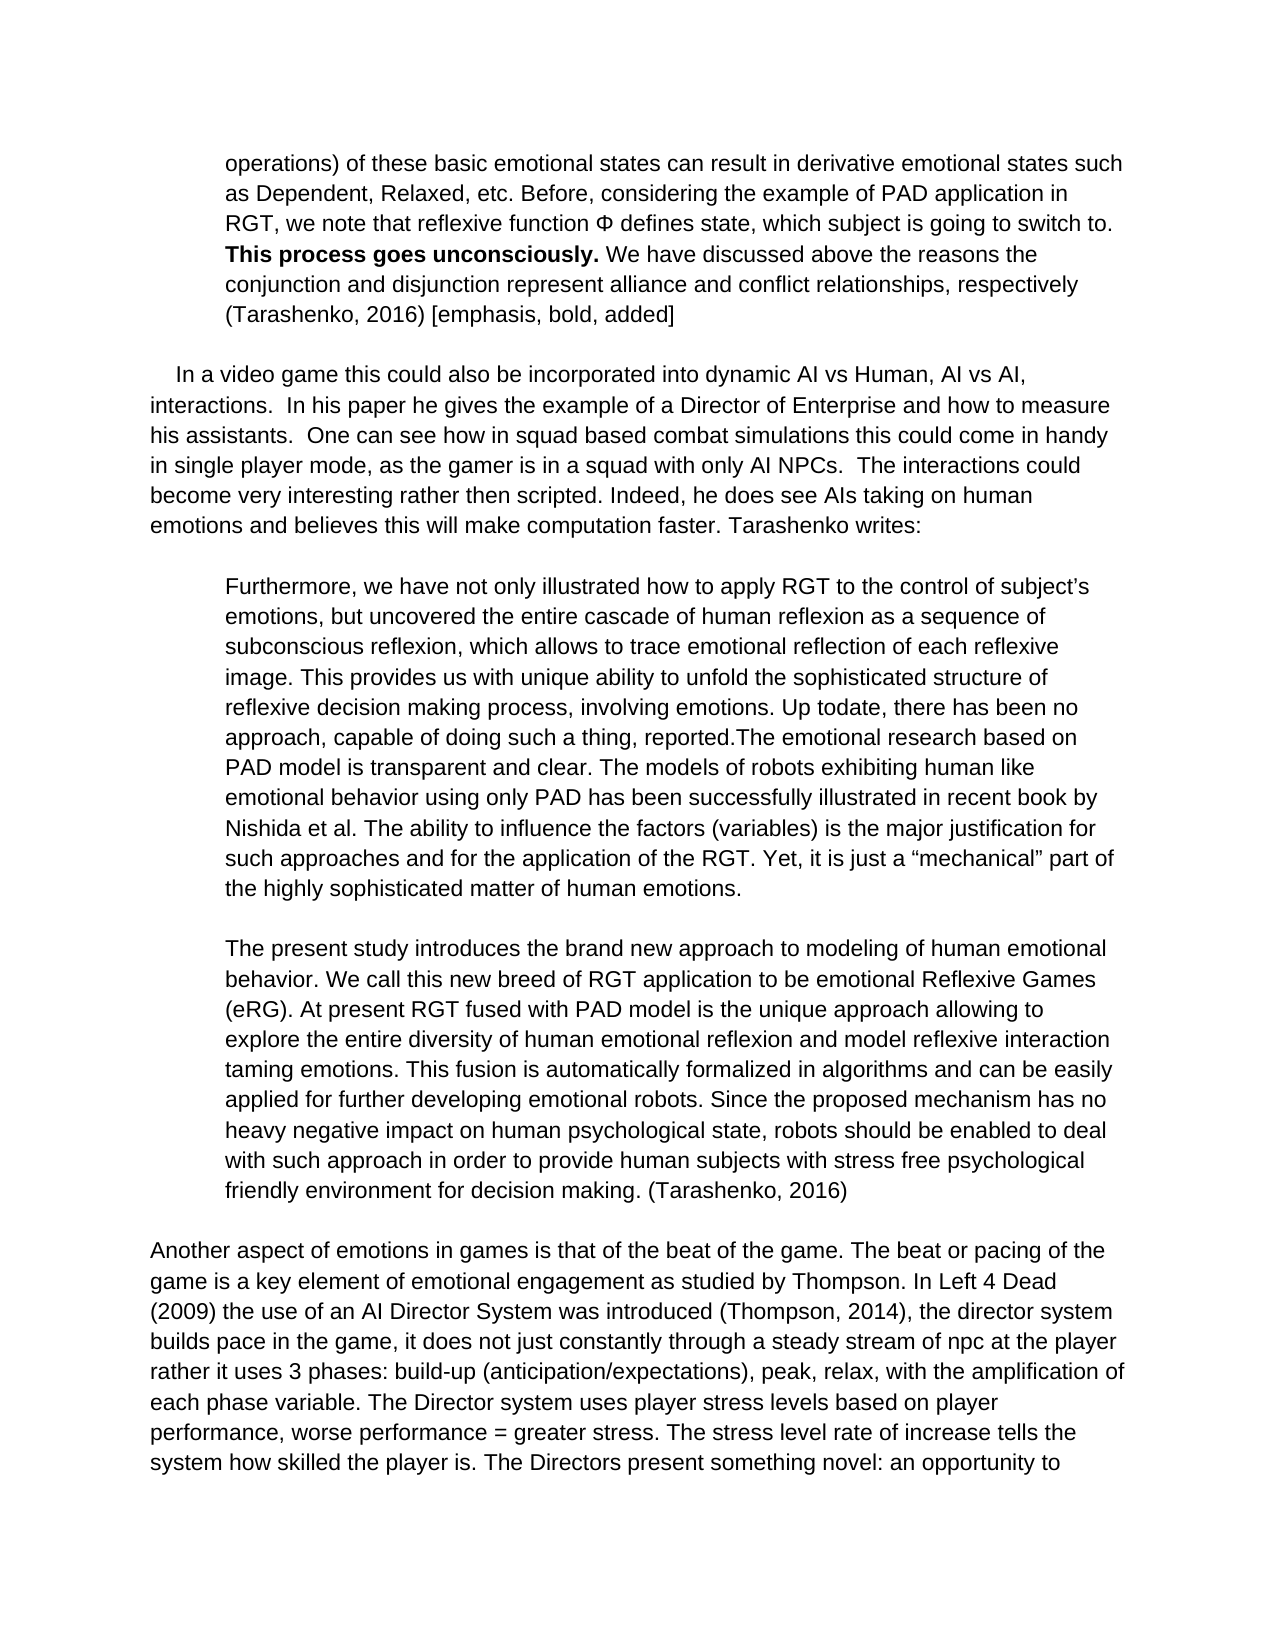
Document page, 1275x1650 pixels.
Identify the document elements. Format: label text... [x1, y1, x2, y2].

text The present study introduces the brand new approach to modeling of human emotional behavior. We call this new breed of RGT application to be emotional Reﬂexive Games (eRG). At present RGT fused with PAD model is the unique approach allowing to explore the entire diversity of human emotional reﬂexion and model reﬂexive interaction taming emotions. This fusion is automatically formalized in algorithms and can be easily applied for further developing emotional robots. Since the proposed mechanism has no heavy negative impact on human psychological state, robots should be enabled to deal with such approach in order to provide human subjects with stress free psychological friendly environment for decision making. (Tarashenko, 2016) [225, 935, 1125, 1203]
text Furthermore, we have not only illustrated how to apply RGT to the control of subject’s emotions, but uncovered the entire cascade of human reﬂexion as a sequence of subconscious reflexion, which allows to trace emotional reﬂection of each reﬂexive image. This provides us with unique ability to unfold the sophisticated structure of reﬂexive decision making process, involving emotions. Up todate, there has been no approach, capable of doing such a thing, reported.The emotional research based on PAD model is transparent and clear. The models of robots exhibiting human like emotional behavior using only PAD has been successfully illustrated in recent book by Nishida et al. The ability to inﬂuence the factors (variables) is the major justiﬁcation for such approaches and for the application of the RGT. Yet, it is just a “mechanical” part of the highly sophisticated matter of human emotions. [225, 573, 1125, 901]
text Another aspect of emotions in games is that of the beat of the game. The beat or pacing of the game is a key element of emotional engagement as studied by Thompson. In Left 4 Dead (2009) the use of an AI Director System was introduced (Thompson, 2014), the director system builds pace in the game, it does not just constantly through a steady stream of npc at the player rather it uses 3 phases: build-up (anticipation/expectations), peak, relax, with the amplification of each phase variable. The Director system uses player stress levels based on player performance, worse performance = greater stress. The stress level rate of increase tells the system how skilled the player is. The Directors present something novel: an opportunity to [150, 1237, 1125, 1475]
text operations) of these basic emotional states can result in derivative emotional states such as Dependent, Relaxed, etc. Before, considering the example of PAD application in RGT, we note that reﬂexive function Φ deﬁnes state, which subject is going to switch to. This process goes unconsciously. We have discussed above the reasons the conjunction and disjunction represent alliance and conﬂict relationships, respectively (Tarashenko, 2016) [emphasis, bold, added] [225, 150, 1125, 327]
text In a video game this could also be incorporated into dynamic AI vs Human, AI vs AI, interactions. In his paper he gives the example of a Director of Enterprise and how to measure his assistants. One can see how in squad based combat simulations this could come in handy in single player mode, as the gamer is in a squad with only AI NPCs. The interactions could become very interesting rather then scripted. Indeed, he does see AIs taking on human emotions and believes this will make computation faster. Tarashenko writes: [150, 361, 1125, 539]
